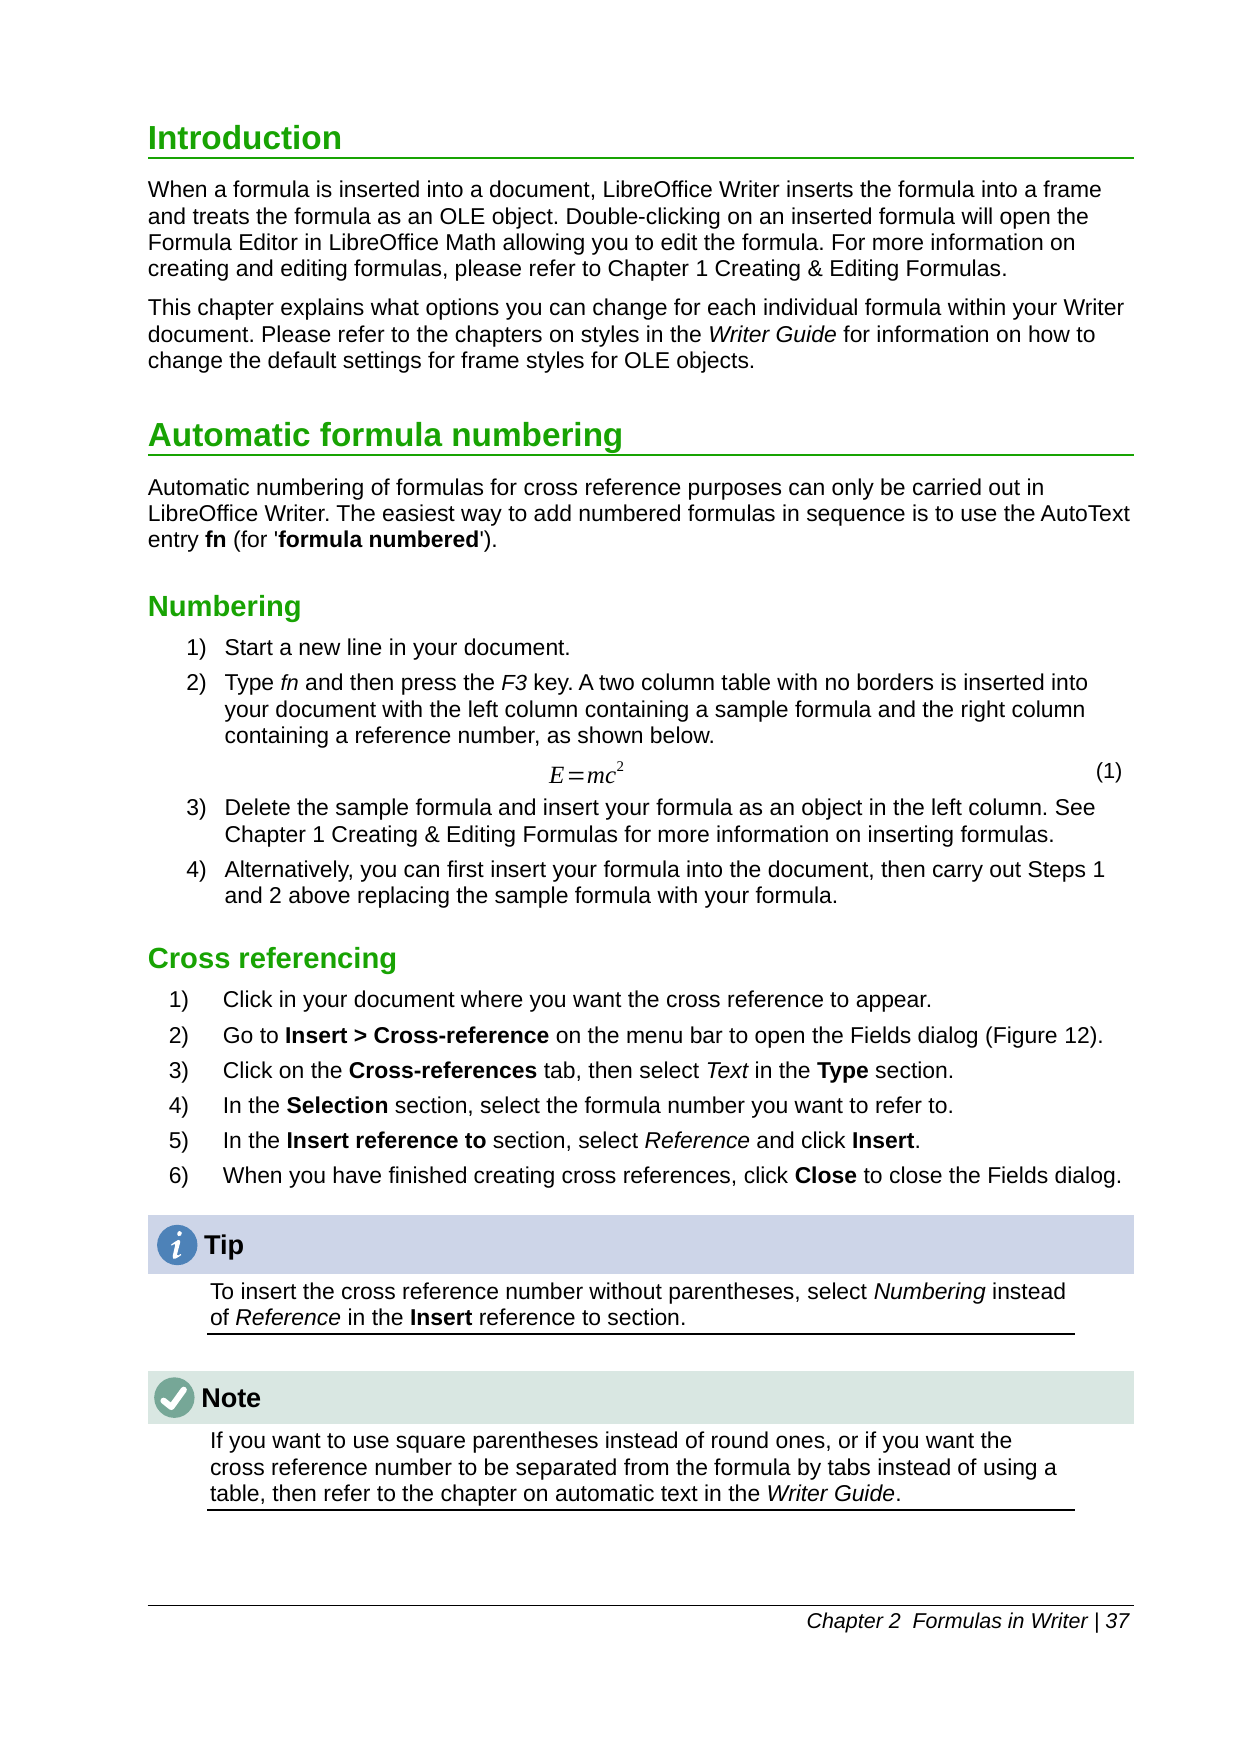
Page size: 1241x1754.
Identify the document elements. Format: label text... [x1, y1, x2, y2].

subtitle Automatic formula numbering [148, 415, 1134, 454]
list In the Selection section, select the formula number you want to refer to. [189, 1092, 1134, 1118]
list Type fn and then press the F3 key. A two column table with no borders is inserted into your document with the left column containing a sample formula and the right column containing a reference number, as shown below. [207, 669, 1134, 748]
list In the Insert reference to section, select Reference and click Insert. [189, 1127, 1134, 1153]
list Go to Insert > Cross-reference on the menu bar to open the Fields dialog (Figure 12). [189, 1022, 1134, 1048]
subtitle Cross referencing [148, 941, 1134, 974]
text To insert the cross reference number without parentheses, select Numbering instead of Reference in the Insert reference to section. [207, 1274, 1075, 1333]
text When a formula is inserted into a document, LibreOffice Writer inserts the formula into a frame and treats the formula as an OLE object. Double-clicking on an inserted formula will open the Formula Editor in LibreOffice Math allowing you to edit the formula. For more information on creating and editing formulas, please refer to Chapter 1 Creating & Editing Formulas. [148, 176, 1134, 282]
subtitle Tip [148, 1215, 1134, 1274]
table_header [148, 757, 1024, 788]
subtitle Numbering [148, 589, 1134, 622]
text Automatic numbering of formulas for cross reference purposes can only be carried out in LibreOffice Writer. The easiest way to add numbered formulas in sequence is to use the AutoText entry fn (for 'formula numbered'). [148, 473, 1134, 553]
table_header (1) [1024, 757, 1134, 788]
list Click in your document where you want the cross reference to appear. [189, 986, 1134, 1013]
list Delete the sample formula and insert your formula as an object in the left column. See Chapter 1 Creating & Editing Formulas for more information on inserting formulas. [207, 794, 1134, 847]
list Click on the Cross-references tab, then select Text in the Type section. [189, 1057, 1134, 1083]
list When you have finished creating cross references, click Close to close the Fields dialog. [189, 1162, 1134, 1189]
subtitle Introduction [148, 118, 1134, 157]
subtitle Note [148, 1371, 1134, 1424]
text This chapter explains what options you can change for each individual formula within your Writer document. Please refer to the chapters on styles in the Writer Guide for information on how to change the default settings for frame styles for OLE objects. [148, 294, 1134, 373]
list Alternatively, you can first insert your formula into the document, then carry out Steps 1 and 2 above replacing the sample formula with your formula. [207, 856, 1134, 908]
list Start a new line in your document. [207, 634, 1134, 660]
text If you want to use square parentheses instead of round ones, or if you want the cross reference number to be separated from the formula by tabs instead of using a table, then refer to the chapter on automatic text in the Writer Guide. [207, 1424, 1075, 1509]
